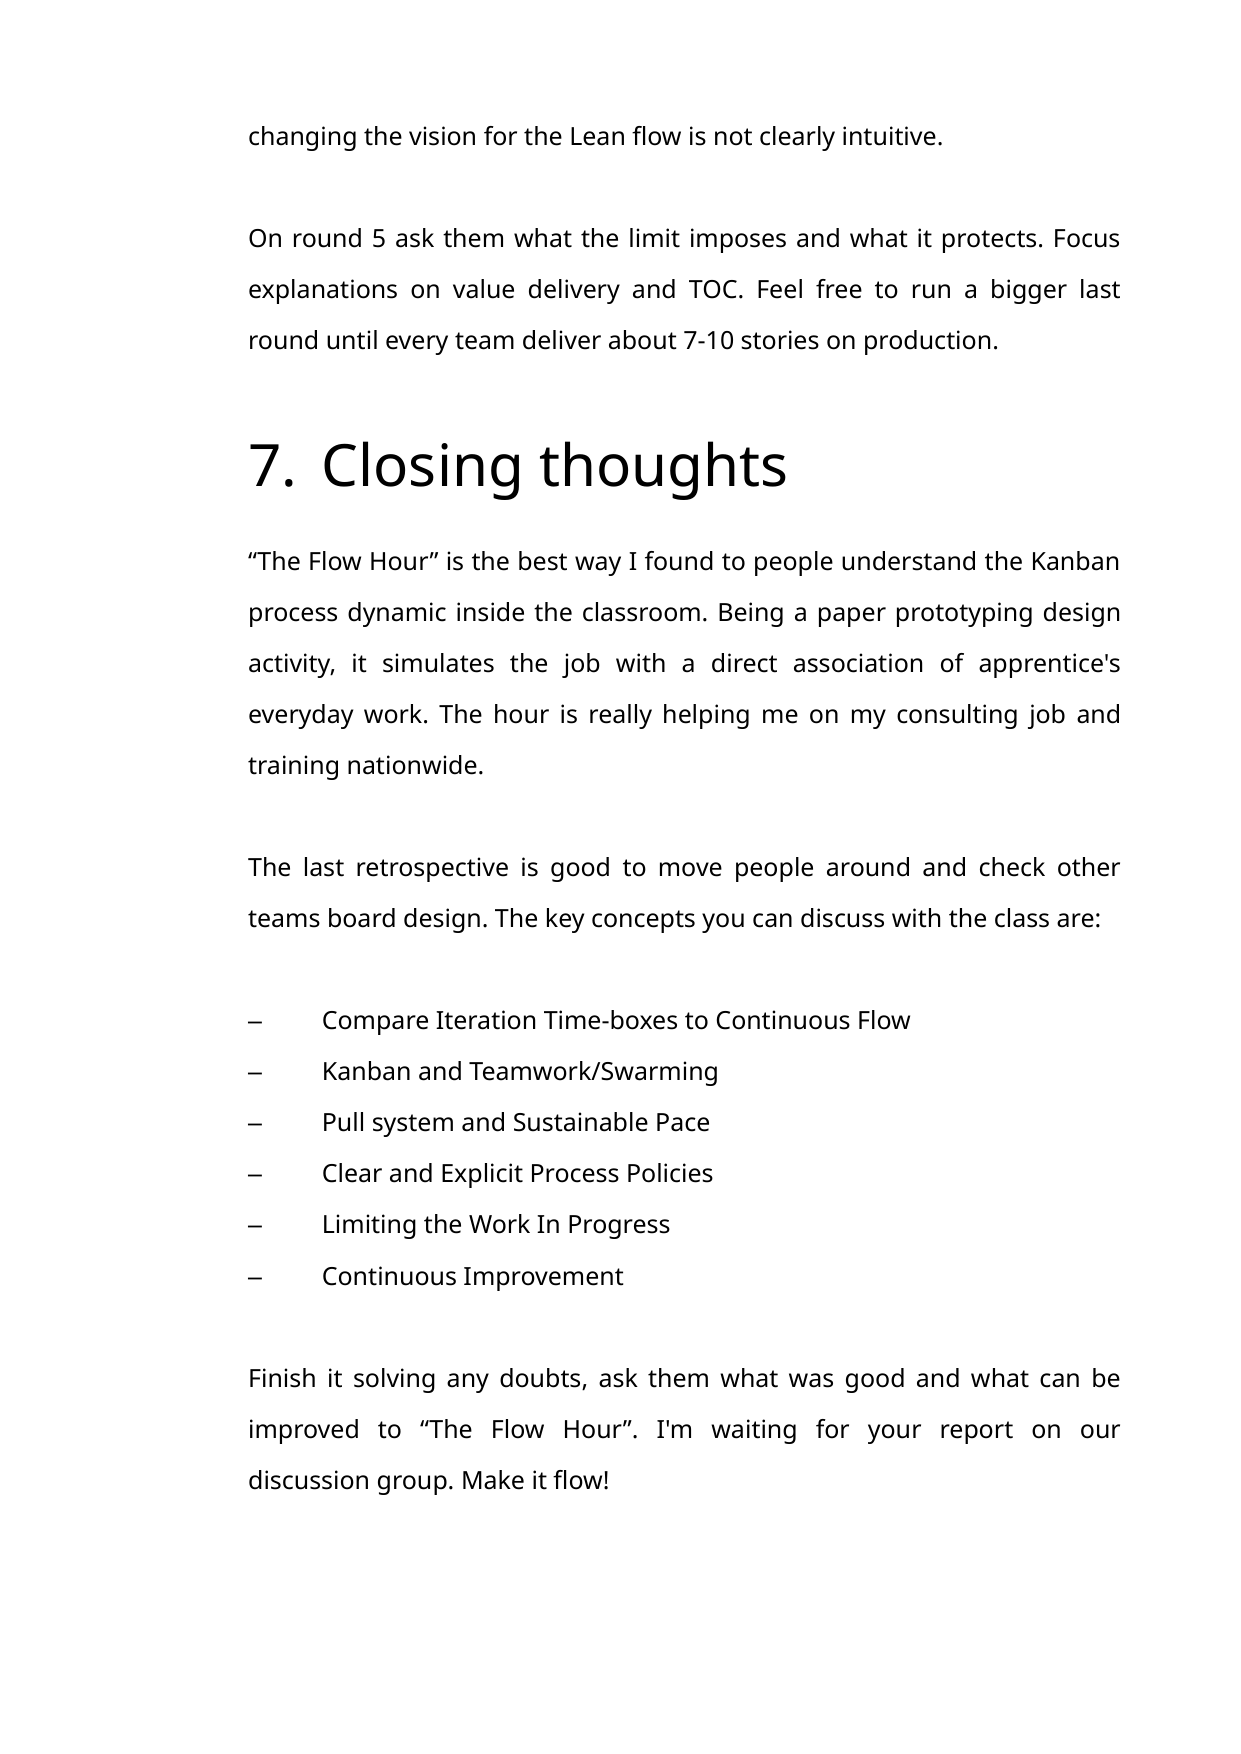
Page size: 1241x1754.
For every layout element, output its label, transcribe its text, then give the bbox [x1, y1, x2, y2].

text On round 5 ask them what the limit imposes and what it protects. Focus explanations on value delivery and TOC. Feel free to run a bigger last round until every team deliver about 7-10 stories on production. [248, 220, 1122, 356]
list Continuous Improvement [248, 1258, 1122, 1292]
list Pull system and Sustainable Pace [248, 1105, 1122, 1139]
text Finish it solving any doubts, ask them what was good and what can be improved to “The Flow Hour”. I'm waiting for your report on our discussion group. Make it flow! [248, 1360, 1122, 1496]
list Closing thoughts [248, 424, 1122, 504]
list Clear and Explicit Process Policies [248, 1156, 1122, 1190]
list “The Flow Hour” is the best way I found to people understand the Kanban process dynamic inside the classroom. Being a paper prototyping design activity, it simulates the job with a direct association of apprentice's everyday work. The hour is really helping me on my consulting job and training nationwide. [248, 543, 1122, 782]
list Limiting the Work In Progress [248, 1207, 1122, 1241]
list Compare Iteration Time-boxes to Continuous Flow [248, 1003, 1122, 1037]
list Kanban and Teamwork/Swarming [248, 1054, 1122, 1088]
text The last retrospective is good to move people around and check other teams board design. The key concepts you can discuss with the class are: [248, 850, 1122, 935]
text changing the vision for the Lean flow is not clearly intuitive. [248, 118, 1122, 152]
